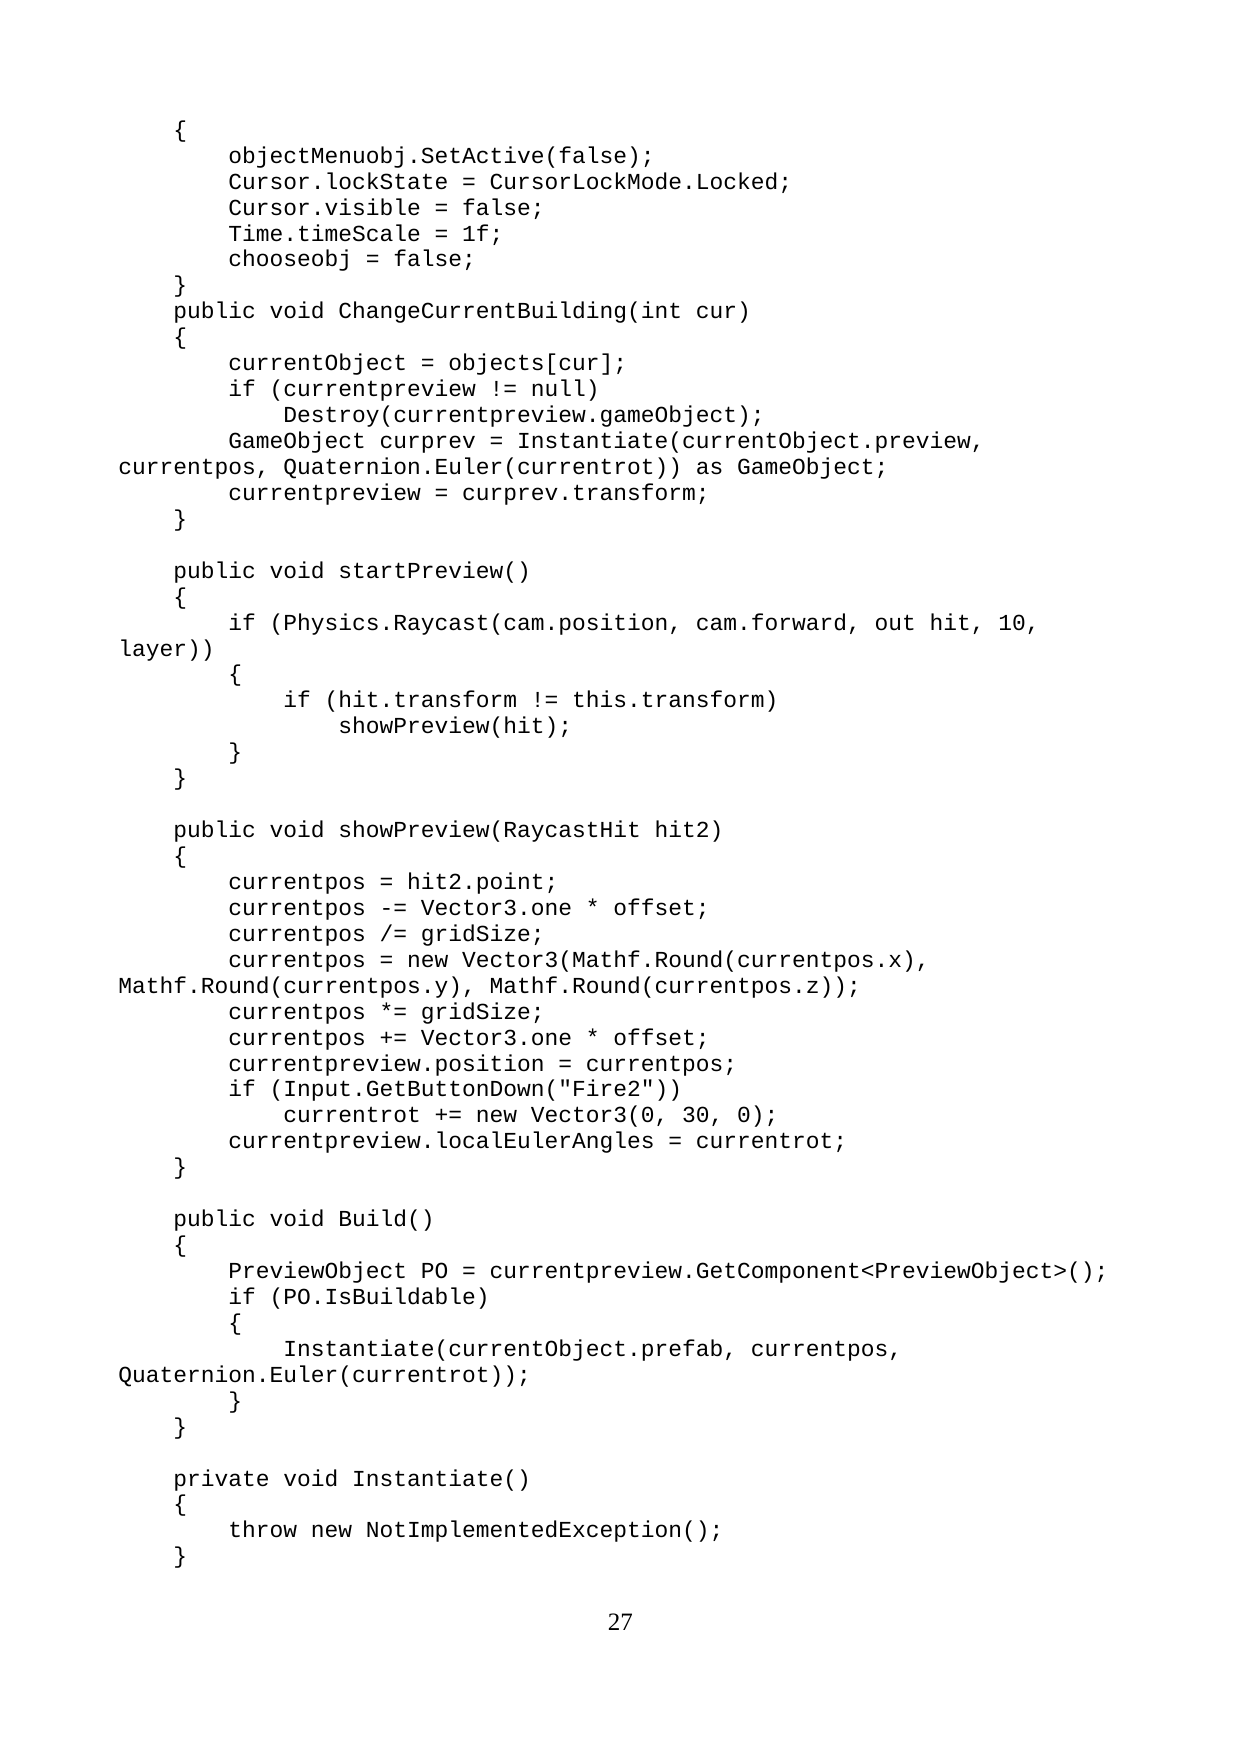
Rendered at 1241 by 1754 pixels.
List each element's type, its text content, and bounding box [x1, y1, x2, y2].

text public void showPreview(RaycastHit hit2) [118, 818, 1122, 844]
text throw new NotImplementedException(); [118, 1519, 1122, 1545]
text Instantiate(currentObject.prefab, currentpos, Quaternion.Euler(currentrot)); [118, 1337, 1122, 1389]
text if (Physics.Raycast(cam.position, cam.forward, out hit, 10, layer)) [118, 611, 1122, 663]
text currentpos = hit2.point; [118, 870, 1122, 896]
text { [118, 585, 1122, 611]
text currentpos -= Vector3.one * offset; [118, 896, 1122, 922]
text Destroy(currentpreview.gameObject); [118, 403, 1122, 429]
text } [118, 767, 1122, 792]
text { [118, 663, 1122, 689]
text { [118, 1311, 1122, 1337]
text if (currentpreview != null) [118, 377, 1122, 403]
text currentpreview = curprev.transform; [118, 481, 1122, 507]
text } [118, 1415, 1122, 1441]
text { [118, 844, 1122, 870]
text public void ChangeCurrentBuilding(int cur) [118, 300, 1122, 326]
text currentpos /= gridSize; [118, 922, 1122, 948]
text showPreview(hit); [118, 715, 1122, 741]
text } [118, 274, 1122, 300]
text private void Instantiate() [118, 1467, 1122, 1493]
text currentpos = new Vector3(Mathf.Round(currentpos.x), Mathf.Round(currentpos.y), Mathf.Round(currentpos.z)); [118, 948, 1122, 1000]
text { [118, 118, 1122, 144]
text } [118, 507, 1122, 533]
text Cursor.visible = false; [118, 196, 1122, 222]
text currentpreview.localEulerAngles = currentrot; [118, 1130, 1122, 1156]
text currentpos += Vector3.one * offset; [118, 1026, 1122, 1052]
text public void startPreview() [118, 559, 1122, 585]
text if (PO.IsBuildable) [118, 1285, 1122, 1311]
text GameObject curprev = Instantiate(currentObject.preview, currentpos, Quaternion.Euler(currentrot)) as GameObject; [118, 429, 1122, 481]
text } [118, 1545, 1122, 1571]
text chooseobj = false; [118, 248, 1122, 274]
text } [118, 1389, 1122, 1415]
text { [118, 1233, 1122, 1259]
text objectMenuobj.SetActive(false); [118, 144, 1122, 170]
text if (Input.GetButtonDown("Fire2")) [118, 1078, 1122, 1104]
text { [118, 1493, 1122, 1519]
text Time.timeScale = 1f; [118, 222, 1122, 248]
text currentpreview.position = currentpos; [118, 1052, 1122, 1078]
text currentpos *= gridSize; [118, 1000, 1122, 1026]
text PreviewObject PO = currentpreview.GetComponent<PreviewObject>(); [118, 1259, 1122, 1285]
text } [118, 741, 1122, 767]
text currentrot += new Vector3(0, 30, 0); [118, 1104, 1122, 1130]
text { [118, 326, 1122, 352]
text Cursor.lockState = CursorLockMode.Locked; [118, 170, 1122, 196]
text public void Build() [118, 1207, 1122, 1233]
text } [118, 1156, 1122, 1182]
text currentObject = objects[cur]; [118, 352, 1122, 377]
text if (hit.transform != this.transform) [118, 689, 1122, 715]
